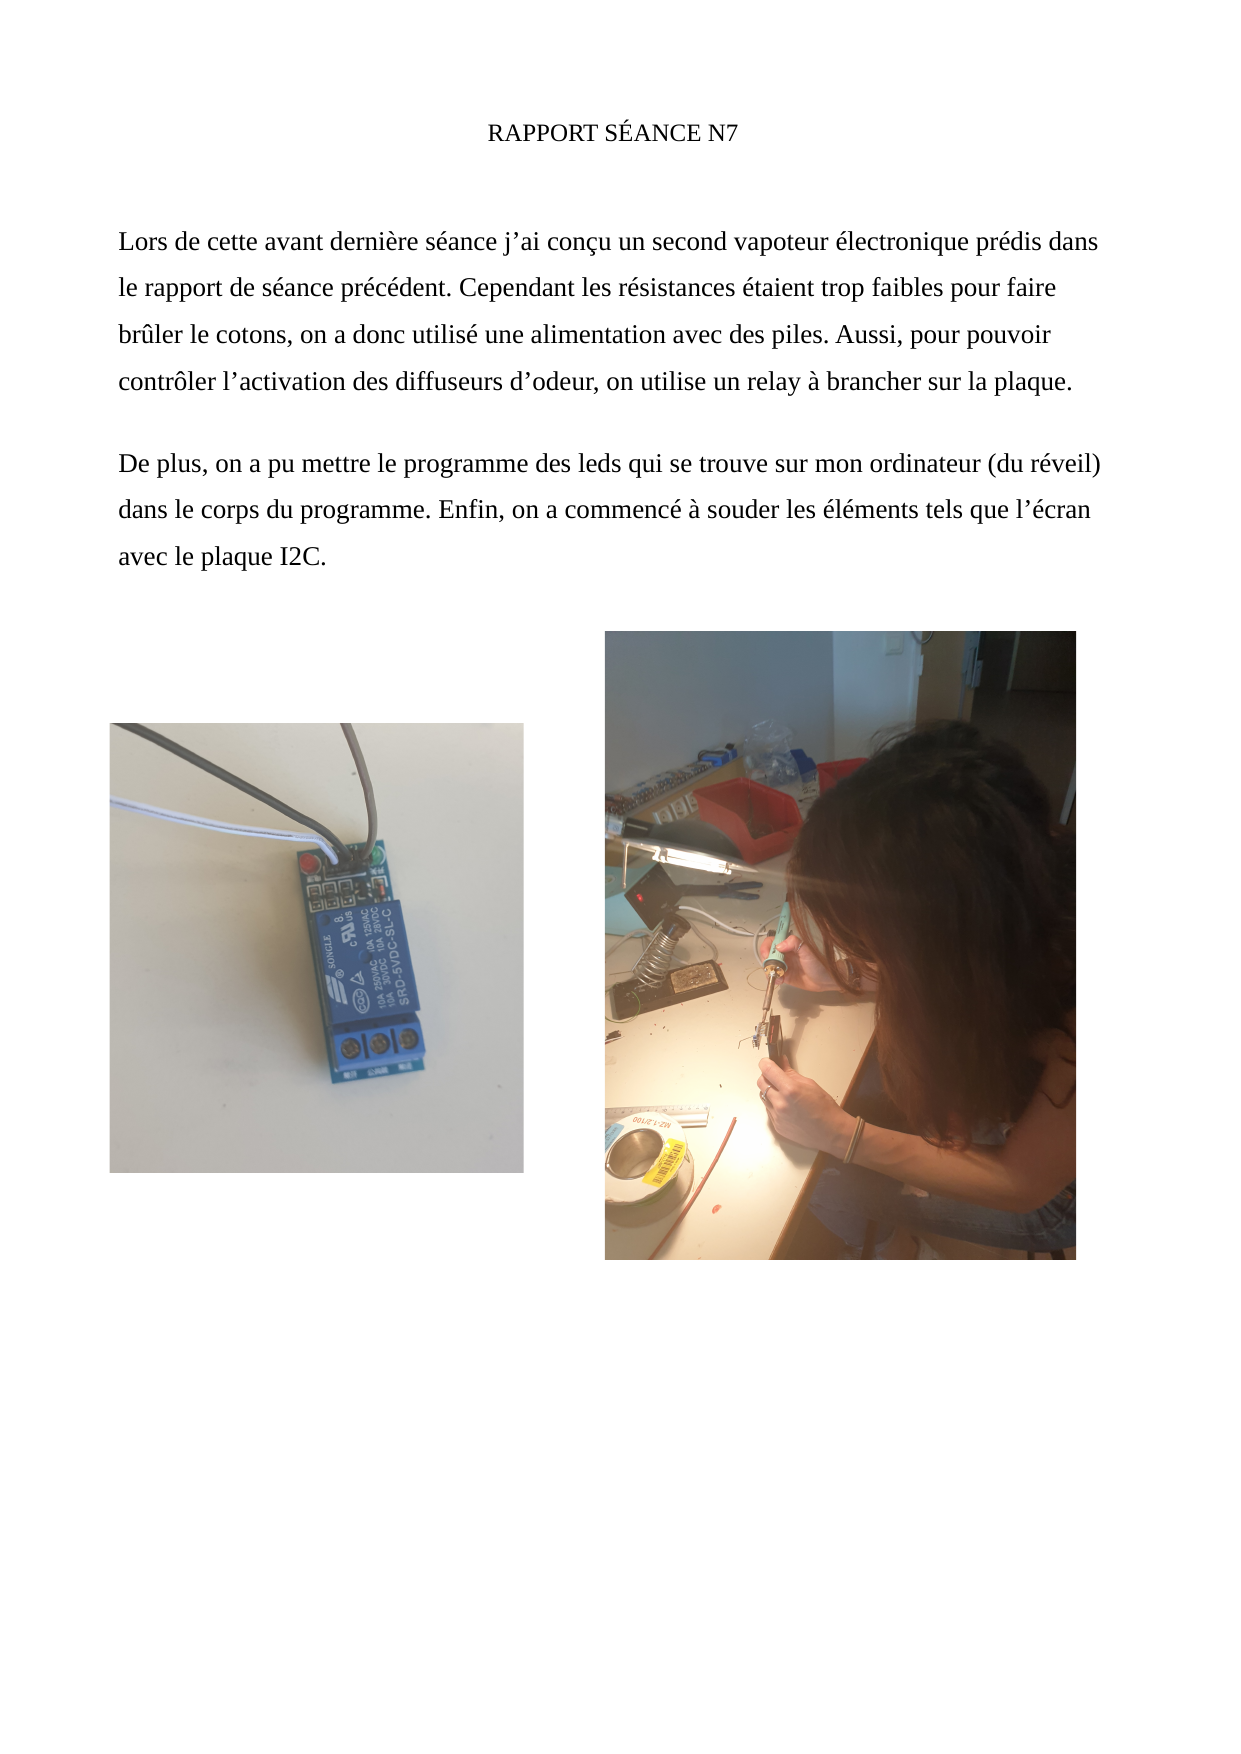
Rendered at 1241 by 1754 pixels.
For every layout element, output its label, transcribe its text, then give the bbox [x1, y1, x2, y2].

picture [237, 1014, 473, 1145]
text De plus, on a pu mettre le programme des leds qui se trouve sur mon ordinateur (du réveil) dans le corps du programme. Enfin, on a commencé à souder les éléments tels que l’écran avec le plaque I2C. [118, 447, 1122, 571]
text Lors de cette avant dernière séance j’ai conçu un second vapoteur électronique prédis dans le rapport de séance précédent. Cependant les résistances étaient trop faibles pour faire brûler le cotons, on a donc utilisé une alimentation avec des piles. Aussi, pour pouvoir contrôler l’activation des diffuseurs d’odeur, on utilise un relay à brancher sur la plaque. [118, 224, 1122, 396]
picture [604, 631, 1077, 1260]
text RAPPORT SÉANCE N7 [118, 118, 1122, 147]
